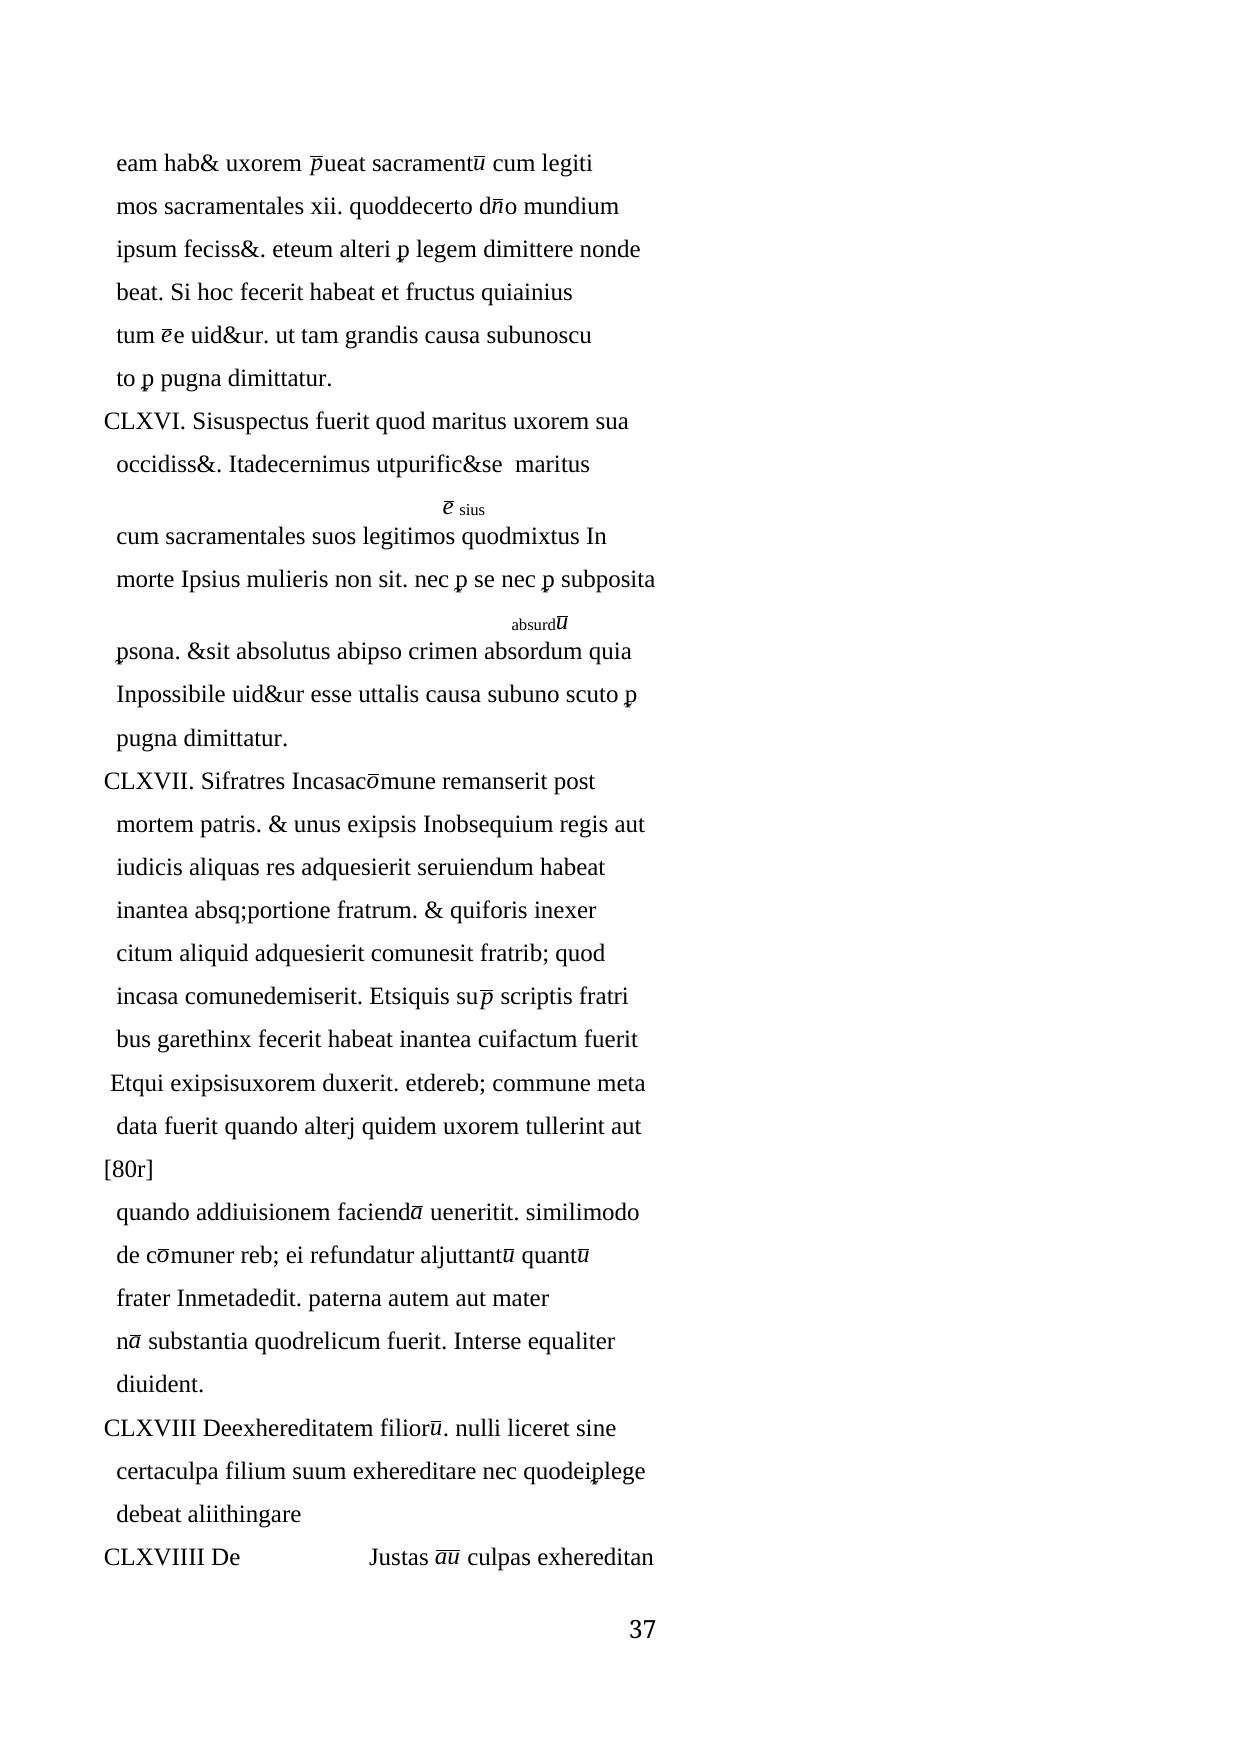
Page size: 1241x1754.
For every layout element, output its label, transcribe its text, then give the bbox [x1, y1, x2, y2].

text diuident. [103, 1369, 1211, 1398]
text bus garethinx fecerit habeat inantea cuifactum fuerit [103, 1024, 1211, 1053]
text pugna dimittatur. [103, 723, 1211, 751]
text morte Ipsius mulieris non sit. nec ᵱ se nec ᵱ subposita [103, 564, 1211, 593]
text inantea absq;portione fratrum. & quiforis inexer [103, 895, 1211, 924]
text absurd [103, 608, 1211, 636]
text cum sacramentales suos legitimos quodmixtus In [103, 521, 1211, 550]
text debeat aliithingare [103, 1499, 1211, 1528]
text CLXVI. Sisuspectus fuerit quod maritus uxorem sua [103, 406, 1211, 435]
text citum aliquid adquesierit comunesit fratrib; quod [103, 938, 1211, 967]
text beat. Si hoc fecerit habeat et fructus quiainius [103, 277, 1211, 306]
text Inpossibile uid&ur esse uttalis causa subuno scuto ᵱ [103, 679, 1211, 708]
text [80r] [103, 1154, 1211, 1183]
text Etqui exipsisuxorem duxerit. etdereb; commune meta [103, 1068, 1211, 1096]
text certaculpa filium suum exhereditare nec quodeiᵱlege [103, 1456, 1211, 1484]
text data fuerit quando alterj quidem uxorem tullerint aut [103, 1111, 1211, 1139]
text n substantia quodrelicum fuerit. Interse equaliter [103, 1326, 1211, 1355]
text CLXVIIII De Justas culpas exhereditan [103, 1542, 1211, 1571]
text sius [103, 493, 1211, 521]
text iudicis aliquas res adquesierit seruiendum habeat [103, 852, 1211, 881]
text de cmuner reb; ei refundatur aljuttant quant [103, 1240, 1211, 1269]
text incasa comunedemiserit. Etsiquis su scriptis fratri [103, 981, 1211, 1010]
text CLXVII. Sifratres Incasacmune remanserit post [103, 766, 1211, 794]
text ipsum feciss&. eteum alteri ᵱ legem dimittere nonde [103, 234, 1211, 263]
text ᵱsona. &sit absolutus abipso crimen absordum quia [103, 636, 1211, 665]
text CLXVIII Deexhereditatem filior. nulli liceret sine [103, 1413, 1211, 1441]
text mortem patris. & unus exipsis Inobsequium regis aut [103, 809, 1211, 838]
text eam hab& uxorem ueat sacrament cum legiti [103, 148, 1211, 176]
text quando addiuisionem faciend ueneritit. similimodo [103, 1197, 1211, 1226]
text to ᵱ pugna dimittatur. [103, 363, 1211, 392]
text mos sacramentales xii. quoddecerto do mundium [103, 191, 1211, 219]
text frater Inmetadedit. paterna autem aut mater [103, 1283, 1211, 1312]
text occidiss&. Itadecernimus utpurific&se maritus [103, 449, 1211, 478]
text tum e uid&ur. ut tam grandis causa subunoscu [103, 320, 1211, 349]
